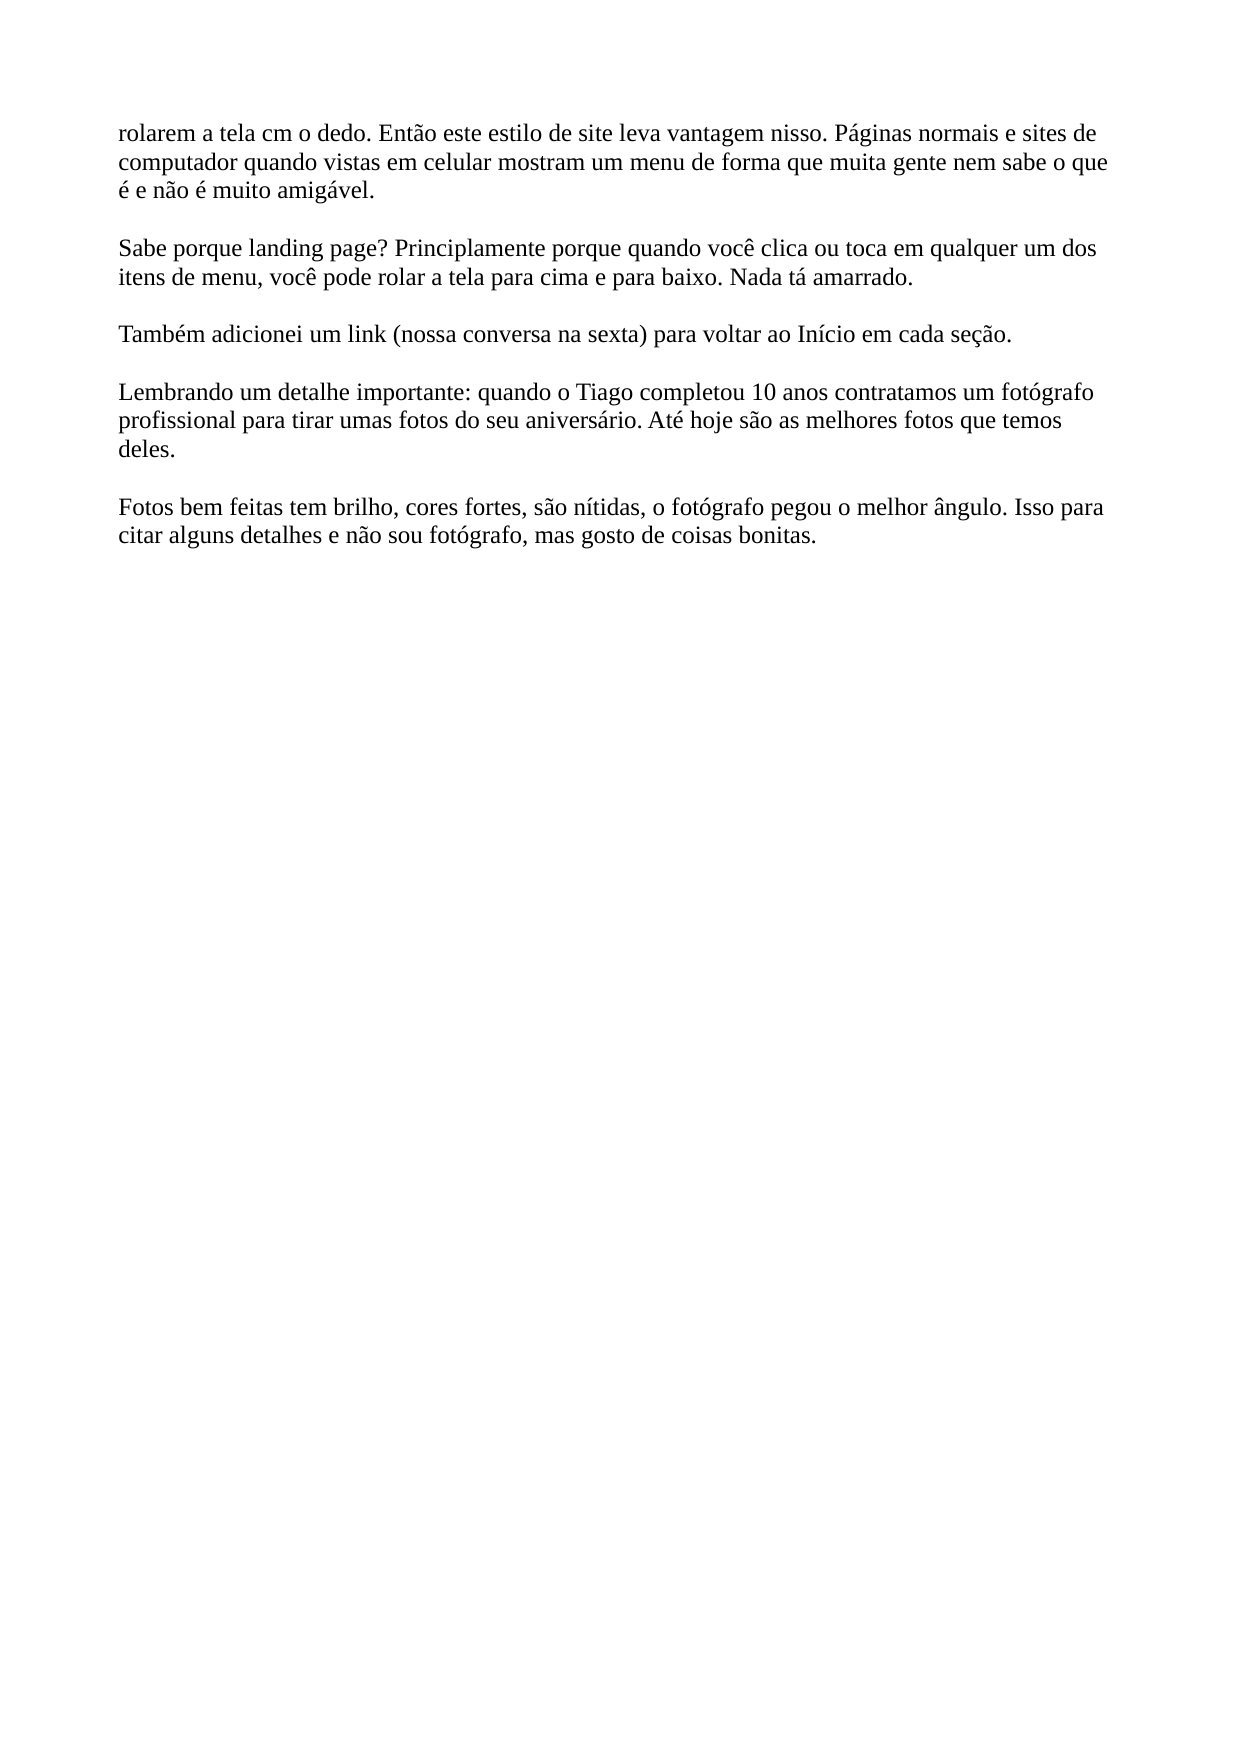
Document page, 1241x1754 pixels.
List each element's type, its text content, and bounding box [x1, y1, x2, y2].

text Fotos bem feitas tem brilho, cores fortes, são nítidas, o fotógrafo pegou o melhor ângulo. Isso para citar alguns detalhes e não sou fotógrafo, mas gosto de coisas bonitas. [118, 492, 1122, 549]
text Também adicionei um link (nossa conversa na sexta) para voltar ao Início em cada seção. [118, 319, 1122, 348]
text rolarem a tela cm o dedo. Então este estilo de site leva vantagem nisso. Páginas normais e sites de computador quando vistas em celular mostram um menu de forma que muita gente nem sabe o que é e não é muito amigável. [118, 118, 1122, 204]
text Lembrando um detalhe importante: quando o Tiago completou 10 anos contratamos um fotógrafo profissional para tirar umas fotos do seu aniversário. Até hoje são as melhores fotos que temos deles. [118, 377, 1122, 463]
text Sabe porque landing page? Principlamente porque quando você clica ou toca em qualquer um dos itens de menu, você pode rolar a tela para cima e para baixo. Nada tá amarrado. [118, 233, 1122, 291]
